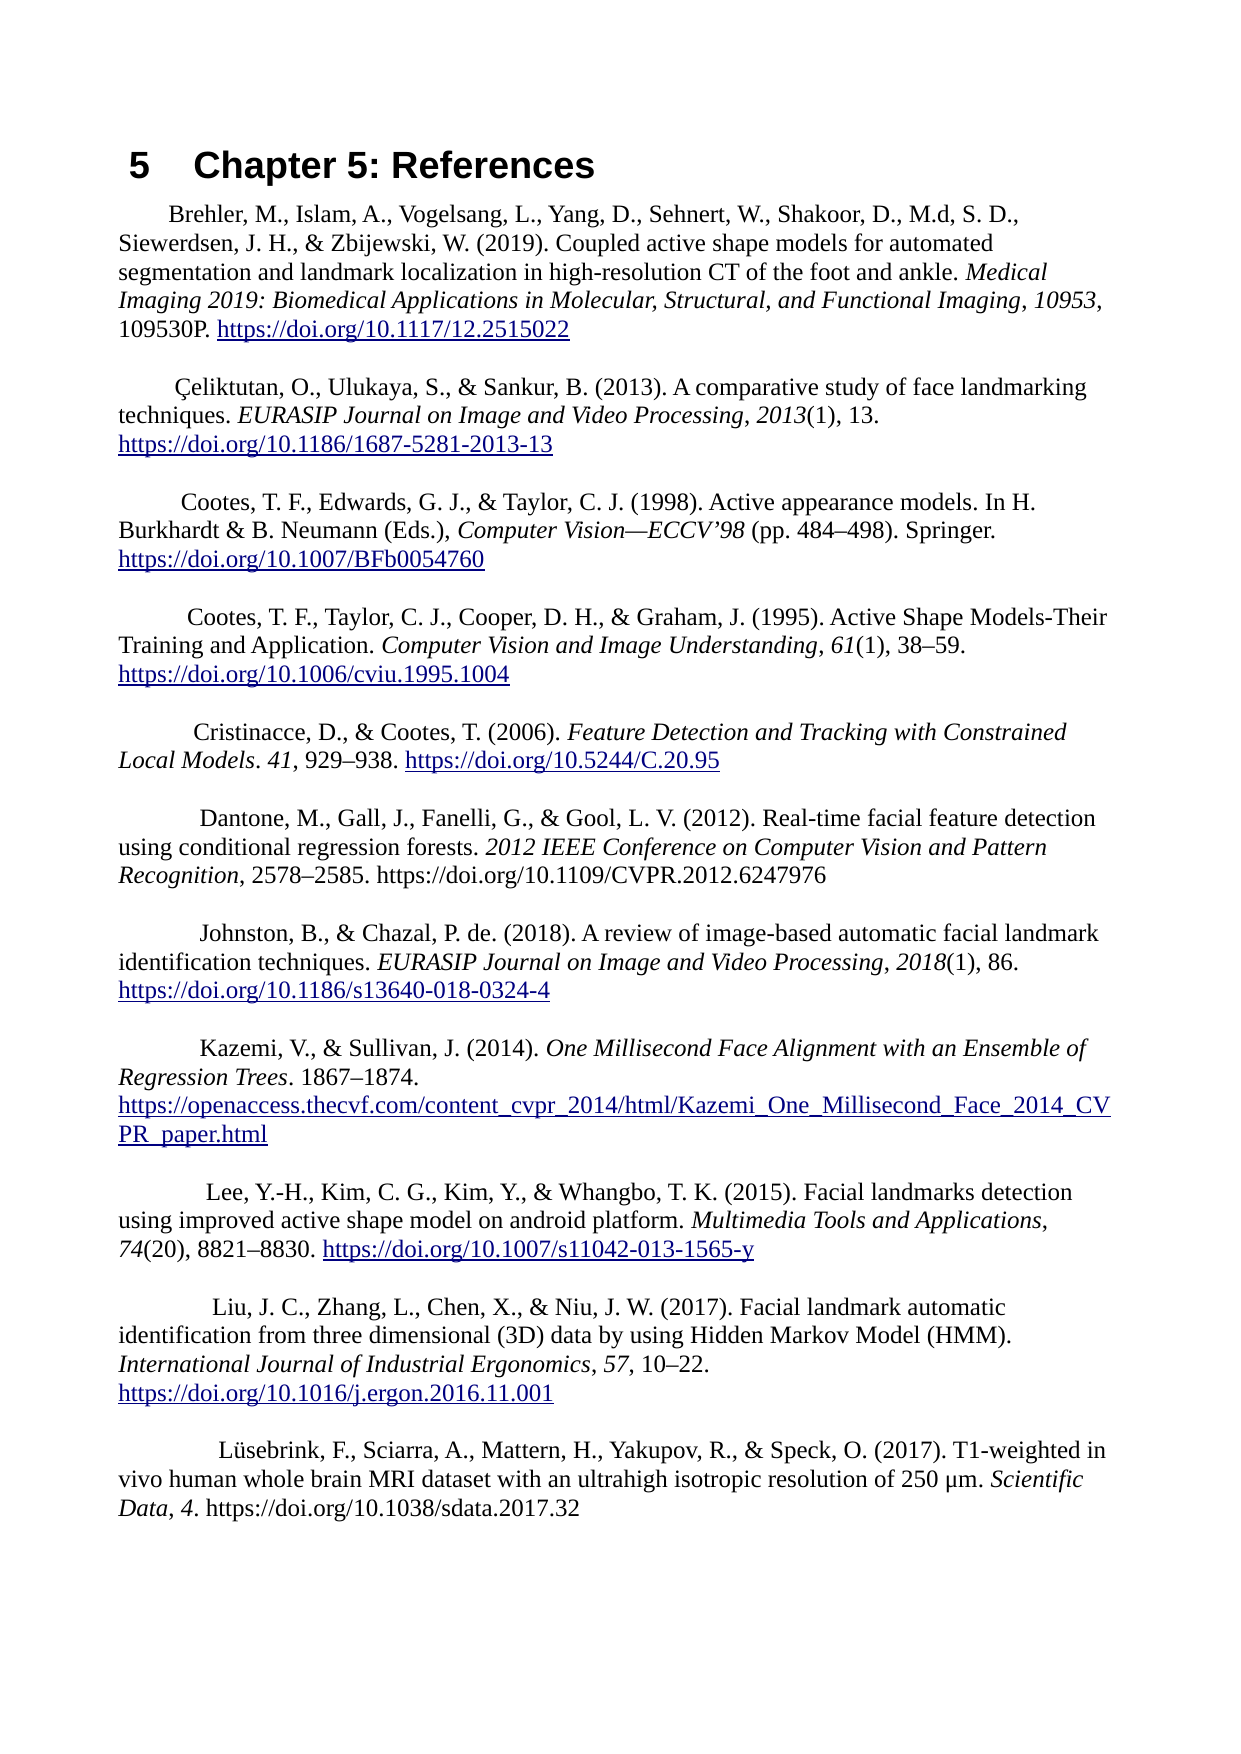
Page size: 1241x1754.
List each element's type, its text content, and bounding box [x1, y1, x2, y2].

text Liu, J. C., Zhang, L., Chen, X., & Niu, J. W. (2017). Facial landmark automatic identification from three dimensional (3D) data by using Hidden Markov Model (HMM). International Journal of Industrial Ergonomics, 57, 10–22. https://doi.org/10.1016/j.ergon.2016.11.001 [118, 1292, 1122, 1407]
text Brehler, M., Islam, A., Vogelsang, L., Yang, D., Sehnert, W., Shakoor, D., M.d, S. D., Siewerdsen, J. H., & Zbijewski, W. (2019). Coupled active shape models for automated segmentation and landmark localization in high-resolution CT of the foot and ankle. Medical Imaging 2019: Biomedical Applications in Molecular, Structural, and Functional Imaging, 10953, 109530P. https://doi.org/10.1117/12.2515022 [118, 199, 1122, 343]
text Dantone, M., Gall, J., Fanelli, G., & Gool, L. V. (2012). Real-time facial feature detection using conditional regression forests. 2012 IEEE Conference on Computer Vision and Pattern Recognition, 2578–2585. https://doi.org/10.1109/CVPR.2012.6247976 [118, 803, 1122, 889]
text Cristinacce, D., & Cootes, T. (2006). Feature Detection and Tracking with Constrained Local Models. 41, 929–938. https://doi.org/10.5244/C.20.95 [118, 717, 1122, 774]
subtitle Chapter 5: References [118, 143, 1122, 187]
text Cootes, T. F., Taylor, C. J., Cooper, D. H., & Graham, J. (1995). Active Shape Models-Their Training and Application. Computer Vision and Image Understanding, 61(1), 38–59. https://doi.org/10.1006/cviu.1995.1004 [118, 602, 1122, 688]
text Cootes, T. F., Edwards, G. J., & Taylor, C. J. (1998). Active appearance models. In H. Burkhardt & B. Neumann (Eds.), Computer Vision—ECCV’98 (pp. 484–498). Springer. https://doi.org/10.1007/BFb0054760 [118, 487, 1122, 573]
text Lee, Y.-H., Kim, C. G., Kim, Y., & Whangbo, T. K. (2015). Facial landmarks detection using improved active shape model on android platform. Multimedia Tools and Applications, 74(20), 8821–8830. https://doi.org/10.1007/s11042-013-1565-y [118, 1177, 1122, 1263]
text Çeliktutan, O., Ulukaya, S., & Sankur, B. (2013). A comparative study of face landmarking techniques. EURASIP Journal on Image and Video Processing, 2013(1), 13. https://doi.org/10.1186/1687-5281-2013-13 [118, 372, 1122, 458]
text Kazemi, V., & Sullivan, J. (2014). One Millisecond Face Alignment with an Ensemble of Regression Trees. 1867–1874. https://openaccess.thecvf.com/content_cvpr_2014/html/Kazemi_One_Millisecond_Face_2014_CVPR_paper.html [118, 1033, 1122, 1148]
text Lüsebrink, F., Sciarra, A., Mattern, H., Yakupov, R., & Speck, O. (2017). T1-weighted in vivo human whole brain MRI dataset with an ultrahigh isotropic resolution of 250 μm. Scientific Data, 4. https://doi.org/10.1038/sdata.2017.32 [118, 1436, 1122, 1522]
text Johnston, B., & Chazal, P. de. (2018). A review of image-based automatic facial landmark identification techniques. EURASIP Journal on Image and Video Processing, 2018(1), 86. https://doi.org/10.1186/s13640-018-0324-4 [118, 918, 1122, 1004]
